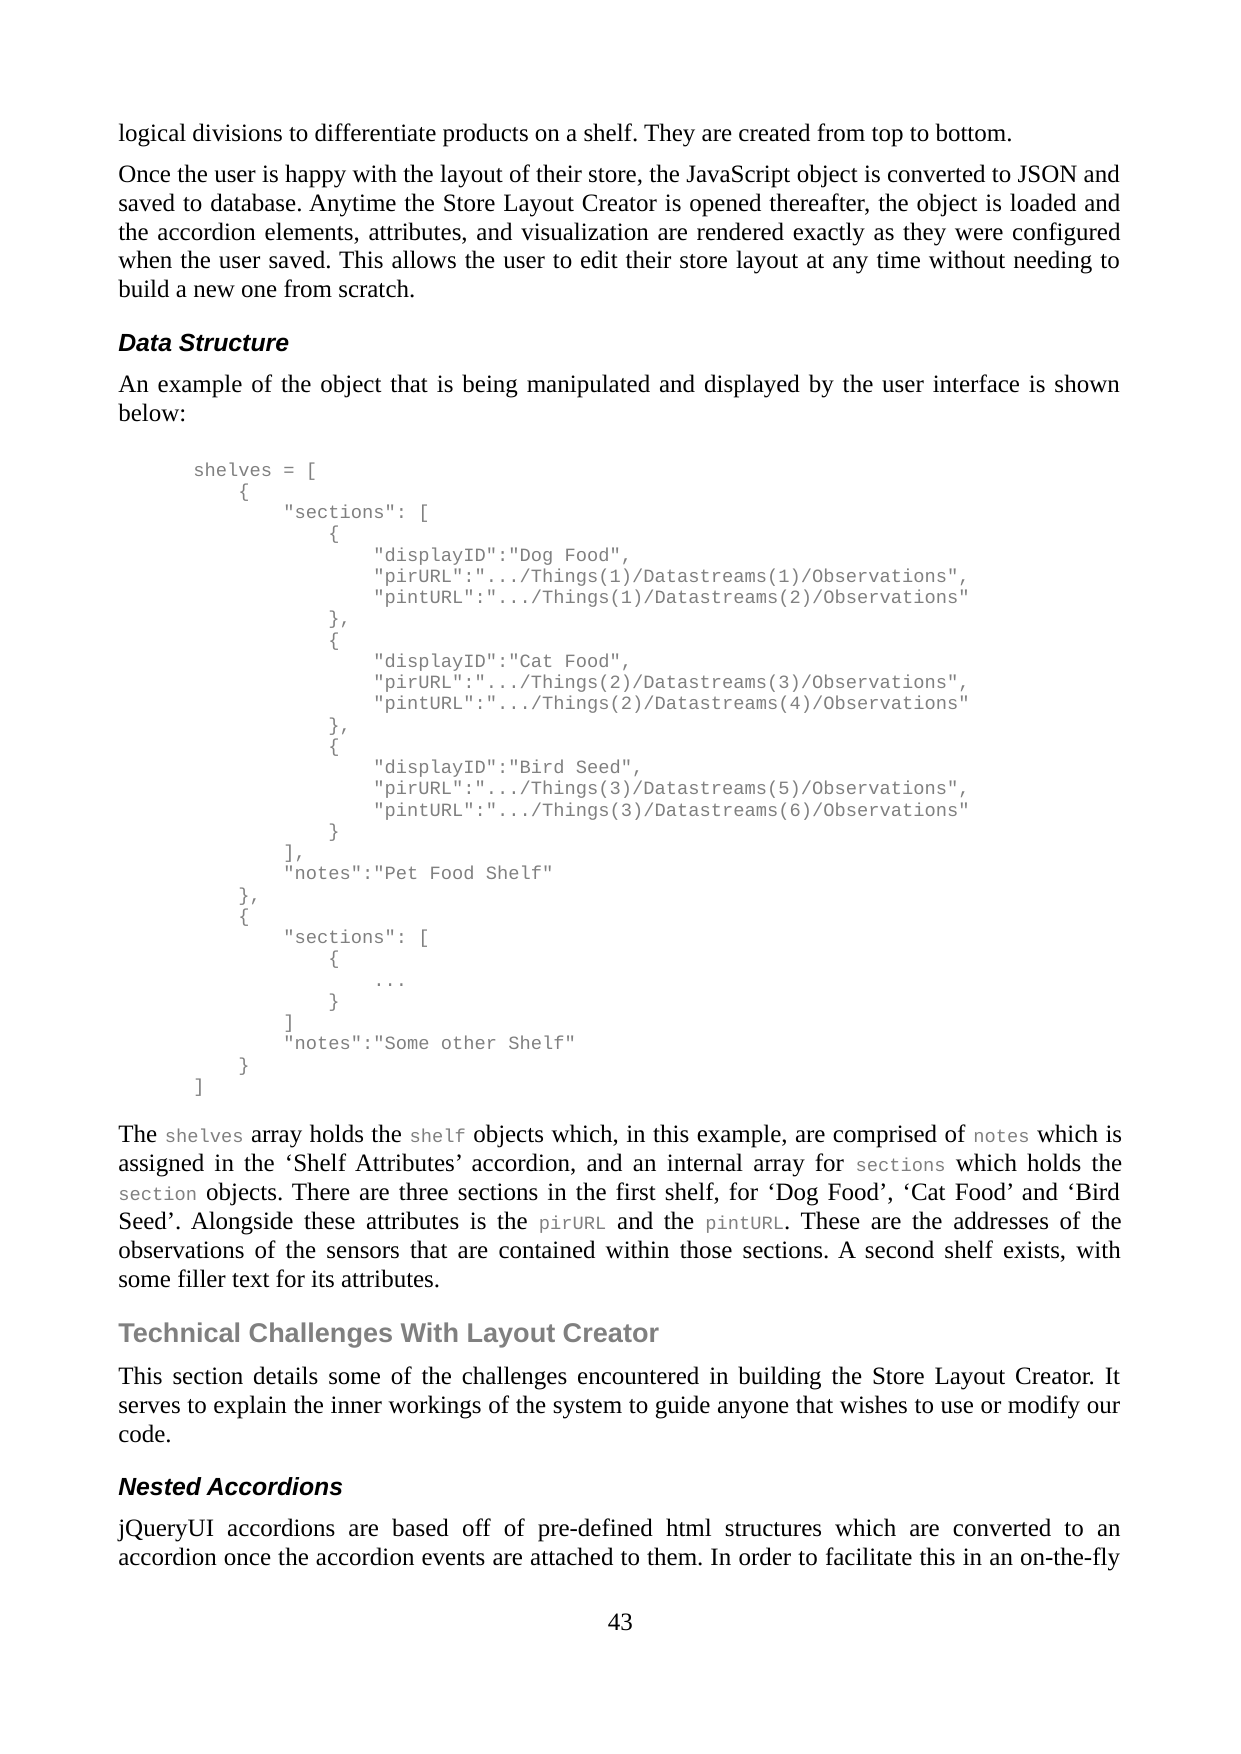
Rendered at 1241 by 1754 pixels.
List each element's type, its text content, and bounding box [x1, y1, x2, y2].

text jQueryUI accordions are based off of pre-defined html structures which are converted to an accordion once the accordion events are attached to them. In order to facilitate this in an on-the-fly [118, 1513, 1122, 1571]
text "notes":"Pet Food Shelf" [193, 864, 1122, 885]
text The shelves array holds the shelf objects which, in this example, are comprised of notes which is assigned in the ‘Shelf Attributes’ accordion, and an internal array for sections which holds the section objects. There are three sections in the first shelf, for ‘Dog Food’, ‘Cat Food’ and ‘Bird Seed’. Alongside these attributes is the pirURL and the pintURL. These are the addresses of the observations of the sensors that are contained within those sections. A second shelf exists, with some filler text for its attributes. [118, 1119, 1122, 1292]
text "pirURL":".../Things(2)/Datastreams(3)/Observations", [193, 673, 1122, 694]
text "pirURL":".../Things(1)/Datastreams(1)/Observations", [193, 567, 1122, 588]
text ] [193, 1013, 1122, 1034]
subtitle Data Structure [118, 328, 1122, 357]
text } [193, 822, 1122, 843]
text }, [193, 715, 1122, 737]
text An example of the object that is being manipulated and displayed by the user interface is shown below: [118, 369, 1122, 427]
text shelves = [ [193, 460, 1122, 482]
text "pintURL":".../Things(1)/Datastreams(2)/Observations" [193, 588, 1122, 609]
text "displayID":"Cat Food", [193, 652, 1122, 673]
text { [193, 630, 1122, 652]
text } [193, 1055, 1122, 1077]
text }, [193, 609, 1122, 630]
text "sections": [ [193, 928, 1122, 949]
subtitle Nested Accordions [118, 1472, 1122, 1501]
text { [193, 737, 1122, 758]
text { [193, 907, 1122, 928]
text { [193, 524, 1122, 545]
text "sections": [ [193, 503, 1122, 524]
text logical divisions to differentiate products on a shelf. They are created from top to bottom. [118, 118, 1122, 147]
text ] [193, 1077, 1122, 1098]
text "pintURL":".../Things(3)/Datastreams(6)/Observations" [193, 800, 1122, 822]
text } [193, 992, 1122, 1013]
text "displayID":"Bird Seed", [193, 758, 1122, 779]
text "pirURL":".../Things(3)/Datastreams(5)/Observations", [193, 779, 1122, 800]
text "displayID":"Dog Food", [193, 545, 1122, 567]
subtitle Technical Challenges With Layout Creator [118, 1317, 1122, 1349]
text { [193, 482, 1122, 503]
text "pintURL":".../Things(2)/Datastreams(4)/Observations" [193, 694, 1122, 715]
text ], [193, 843, 1122, 864]
text ... [193, 970, 1122, 992]
text "notes":"Some other Shelf" [193, 1034, 1122, 1055]
text Once the user is happy with the layout of their store, the JavaScript object is converted to JSON and saved to database. Anytime the Store Layout Creator is opened thereafter, the object is loaded and the accordion elements, attributes, and visualization are rendered exactly as they were configured when the user saved. This allows the user to edit their store layout at any time without needing to build a new one from scratch. [118, 159, 1122, 303]
text { [193, 949, 1122, 970]
text }, [193, 885, 1122, 907]
text This section details some of the challenges encountered in building the Store Layout Creator. It serves to explain the inner workings of the system to guide anyone that wishes to use or modify our code. [118, 1361, 1122, 1447]
